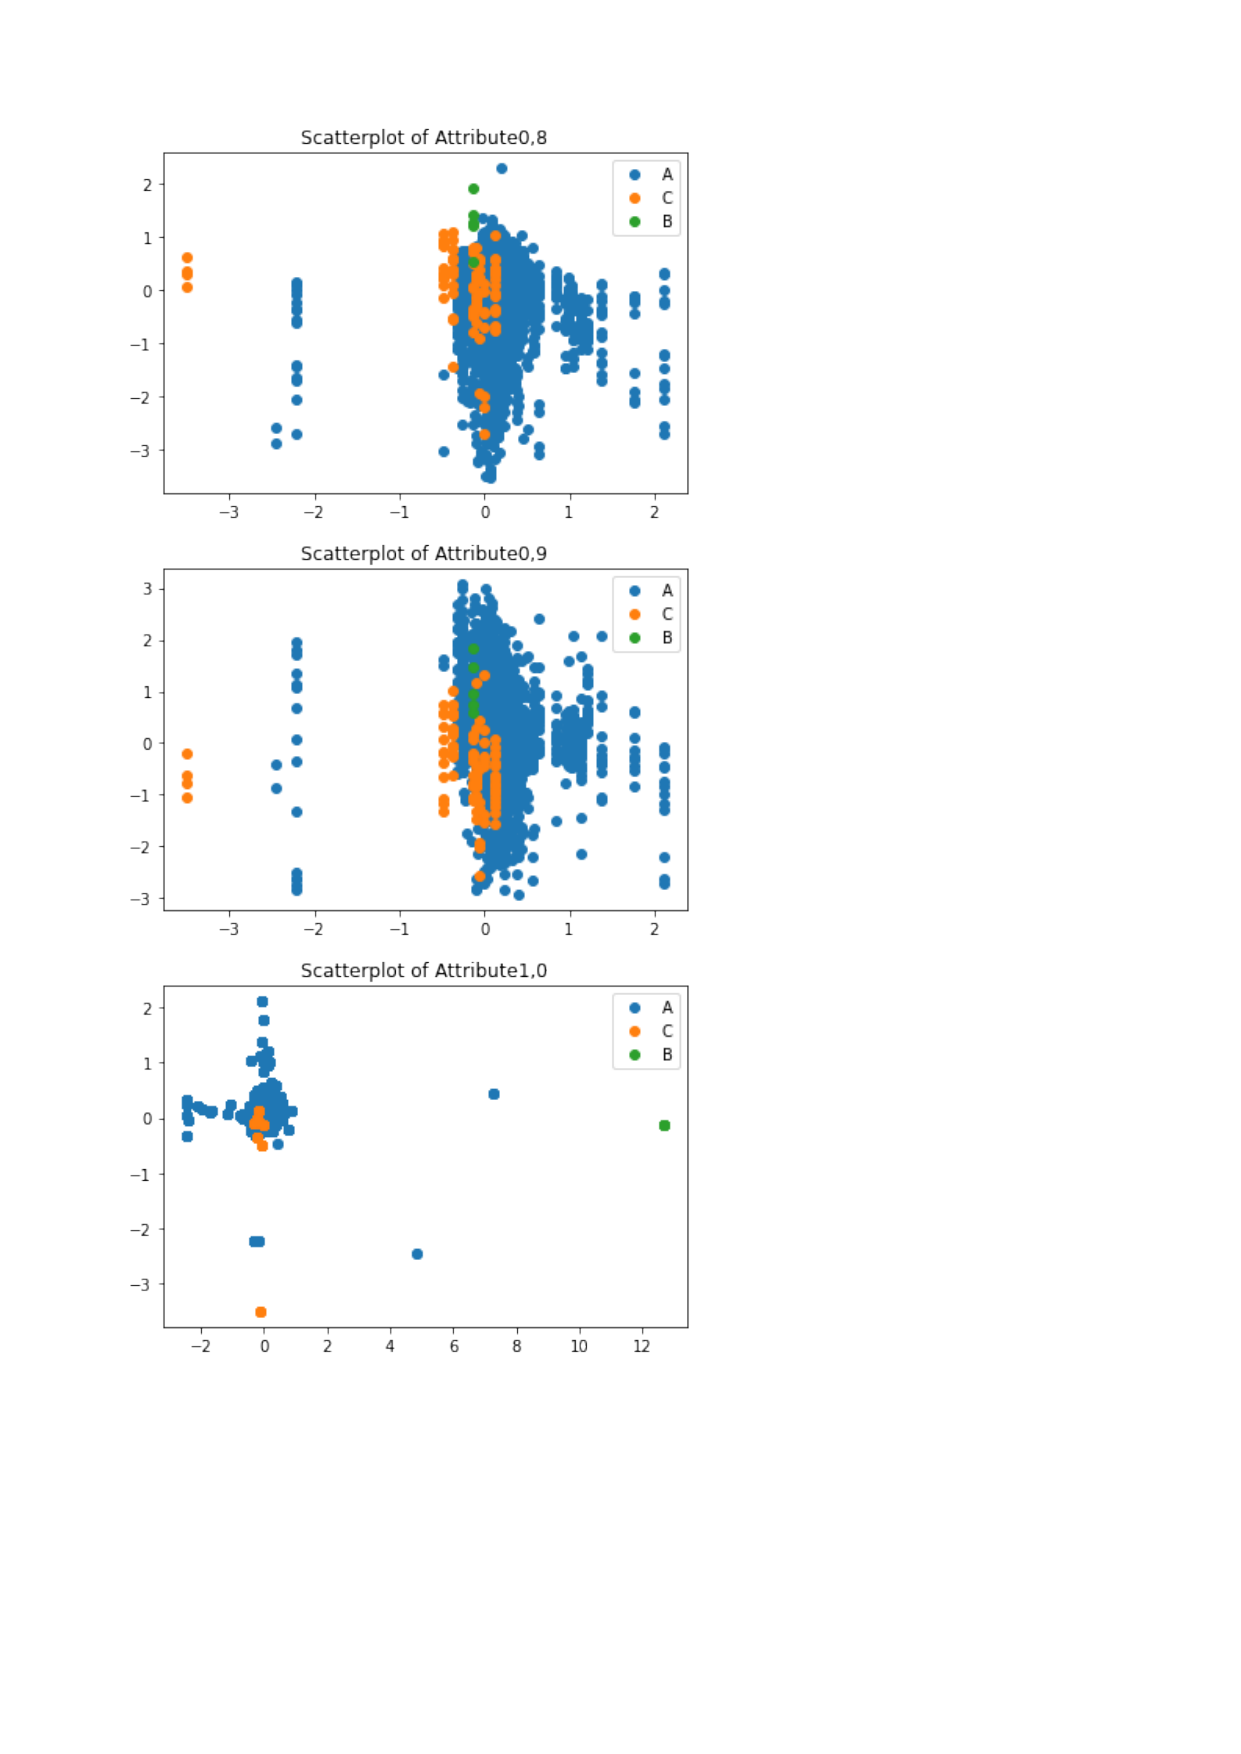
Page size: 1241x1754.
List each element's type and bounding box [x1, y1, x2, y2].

picture [118, 535, 697, 948]
picture [118, 951, 697, 1365]
picture [118, 118, 697, 531]
